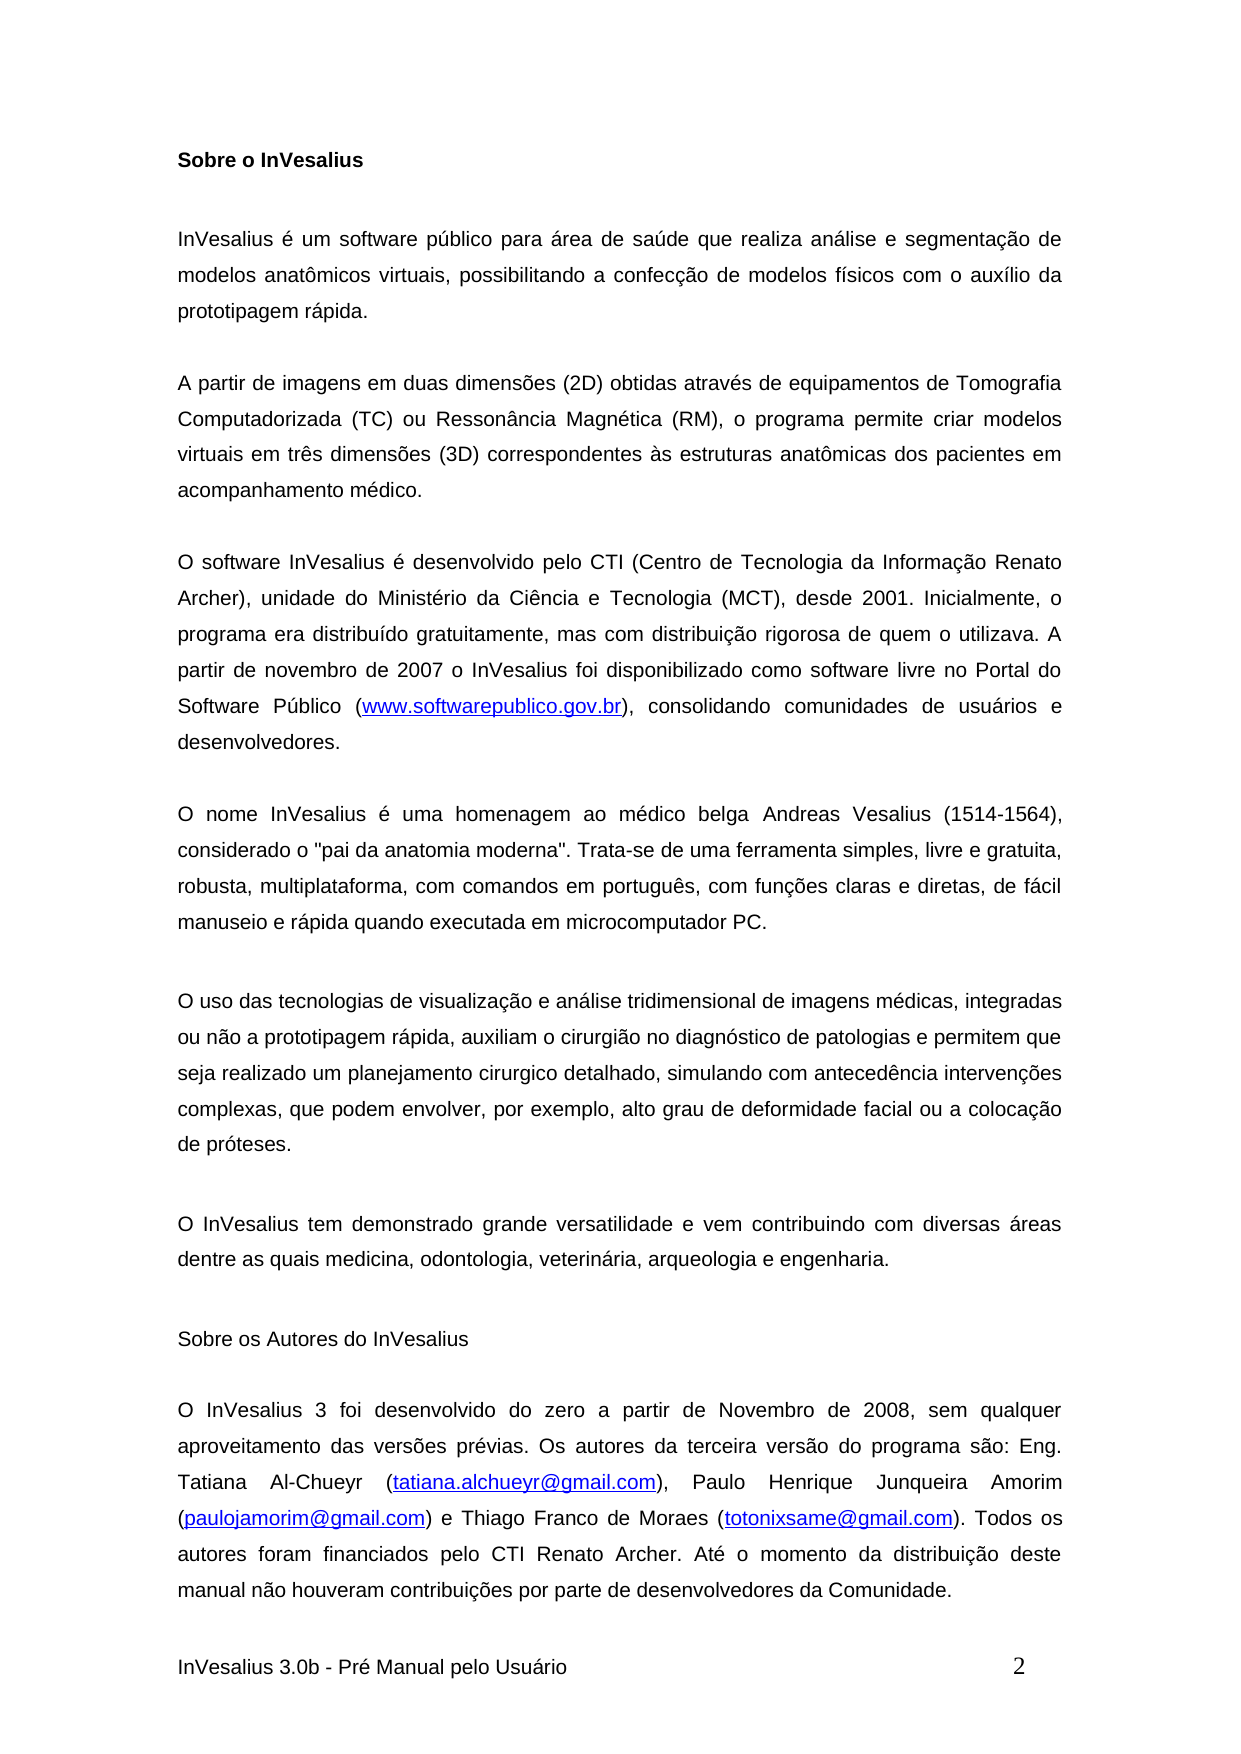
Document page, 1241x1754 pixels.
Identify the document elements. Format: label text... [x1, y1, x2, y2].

text InVesalius é um software público para área de saúde que realiza análise e segmentação de modelos anatômicos virtuais, possibilitando a confecção de modelos físicos com o auxílio da prototipagem rápida. [177, 227, 1063, 322]
text Sobre o InVesalius [177, 148, 1063, 172]
text A partir de imagens em duas dimensões (2D) obtidas através de equipamentos de Tomografia Computadorizada (TC) ou Ressonância Magnética (RM), o programa permite criar modelos virtuais em três dimensões (3D) correspondentes às estruturas anatômicas dos pacientes em acompanhamento médico. [177, 370, 1063, 502]
text O InVesalius 3 foi desenvolvido do zero a partir de Novembro de 2008, sem qualquer aproveitamento das versões prévias. Os autores da terceira versão do programa são: Eng. Tatiana Al-Chueyr (tatiana.alchueyr@gmail.com), Paulo Henrique Junqueira Amorim (paulojamorim@gmail.com) e Thiago Franco de Moraes (totonixsame@gmail.com). Todos os autores foram financiados pelo CTI Renato Archer. Até o momento da distribuição deste manual não houveram contribuições por parte de desenvolvedores da Comunidade. [177, 1398, 1063, 1602]
text O uso das tecnologias de visualização e análise tridimensional de imagens médicas, integradas ou não a prototipagem rápida, auxiliam o cirurgião no diagnóstico de patologias e permitem que seja realizado um planejamento cirurgico detalhado, simulando com antecedência intervenções complexas, que podem envolver, por exemplo, alto grau de deformidade facial ou a colocação de próteses. [177, 988, 1063, 1156]
text Sobre os Autores do InVesalius [177, 1326, 1063, 1350]
text O InVesalius tem demonstrado grande versatilidade e vem contribuindo com diversas áreas dentre as quais medicina, odontologia, veterinária, arqueologia e engenharia. [177, 1211, 1063, 1271]
text O software InVesalius é desenvolvido pelo CTI (Centro de Tecnologia da Informação Renato Archer), unidade do Ministério da Ciência e Tecnologia (MCT), desde 2001. Inicialmente, o programa era distribuído gratuitamente, mas com distribuição rigorosa de quem o utilizava. A partir de novembro de 2007 o InVesalius foi disponibilizado como software livre no Portal do Software Público (www.softwarepublico.gov.br), consolidando comunidades de usuários e desenvolvedores. [177, 550, 1063, 754]
text O nome InVesalius é uma homenagem ao médico belga Andreas Vesalius (1514-1564), considerado o "pai da anatomia moderna". Trata-se de uma ferramenta simples, livre e gratuita, robusta, multiplataforma, com comandos em português, com funções claras e diretas, de fácil manuseio e rápida quando executada em microcomputador PC. [177, 802, 1063, 933]
